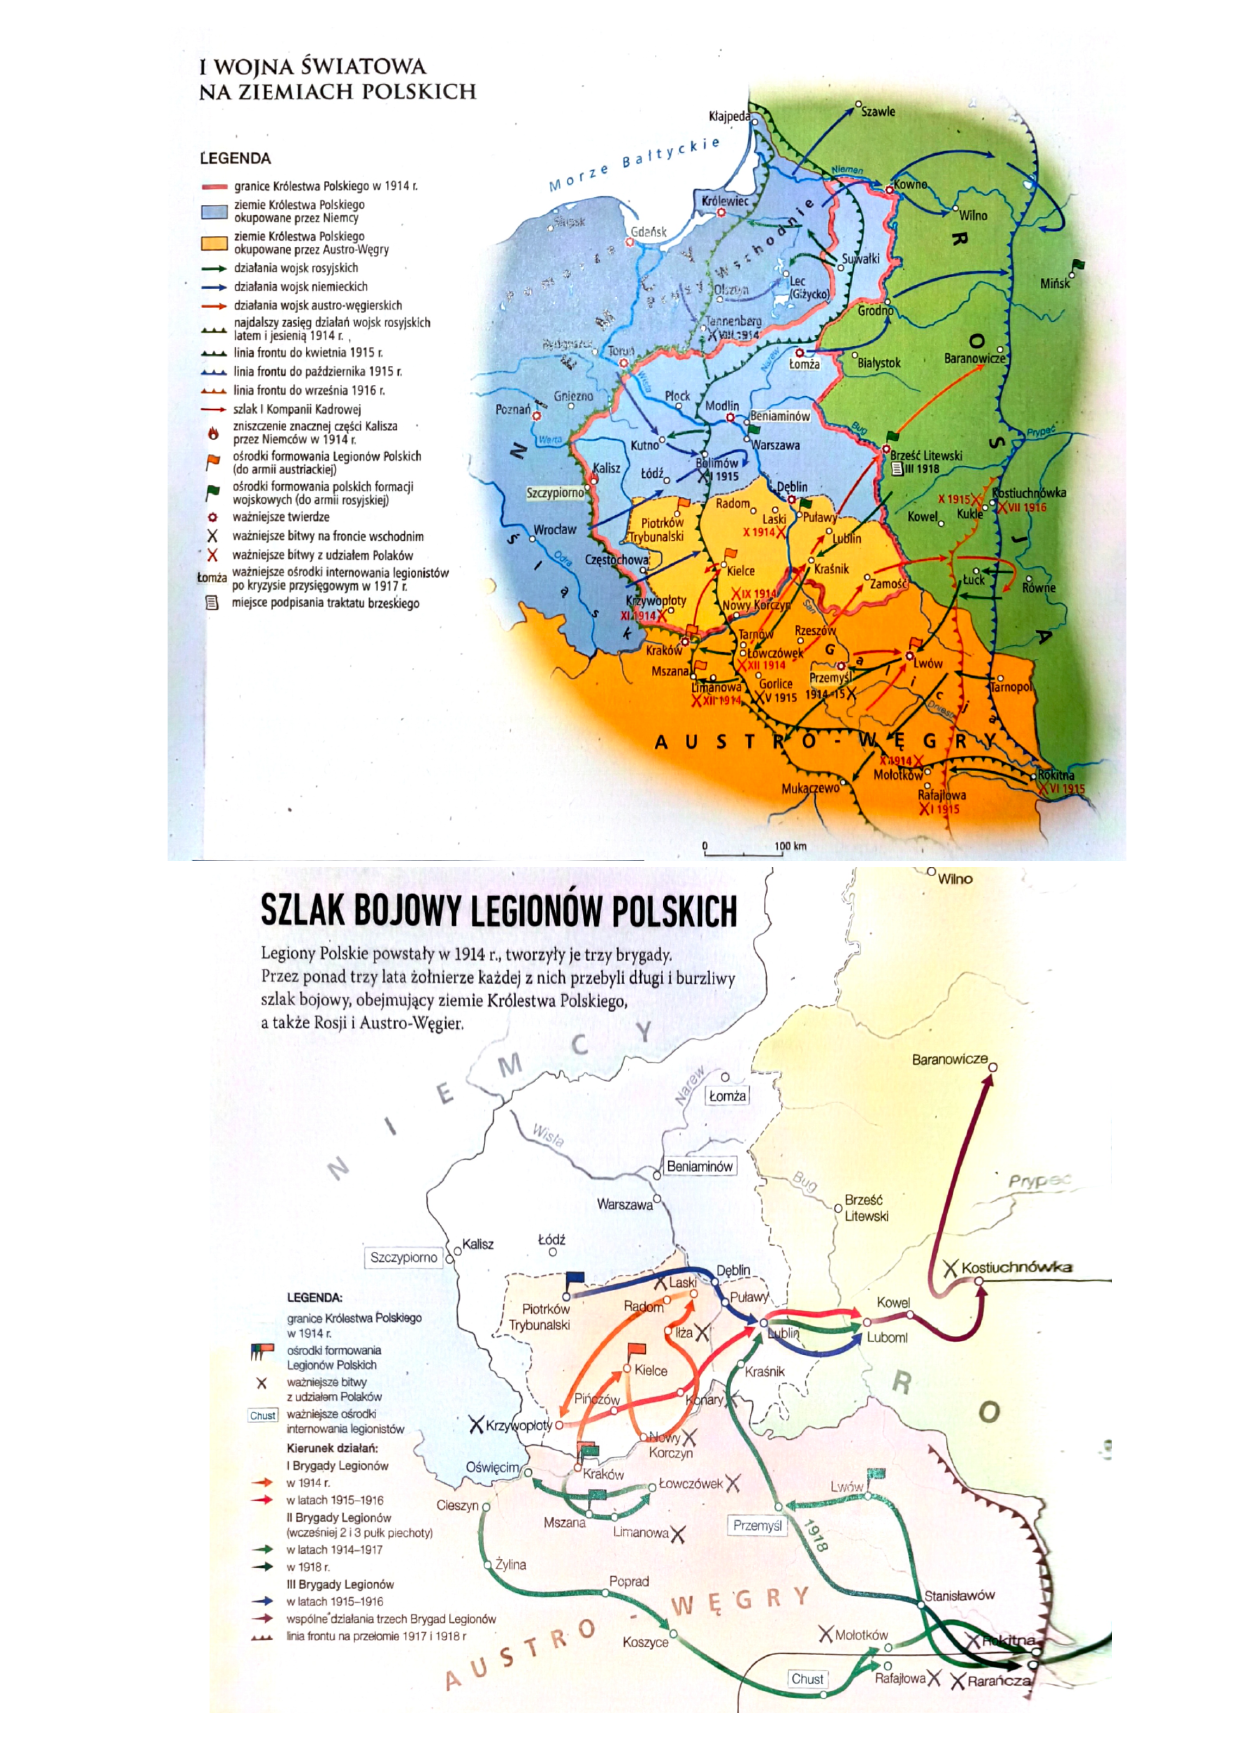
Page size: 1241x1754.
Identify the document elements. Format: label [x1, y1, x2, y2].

picture [209, 867, 1112, 1713]
picture [167, 27, 1127, 861]
